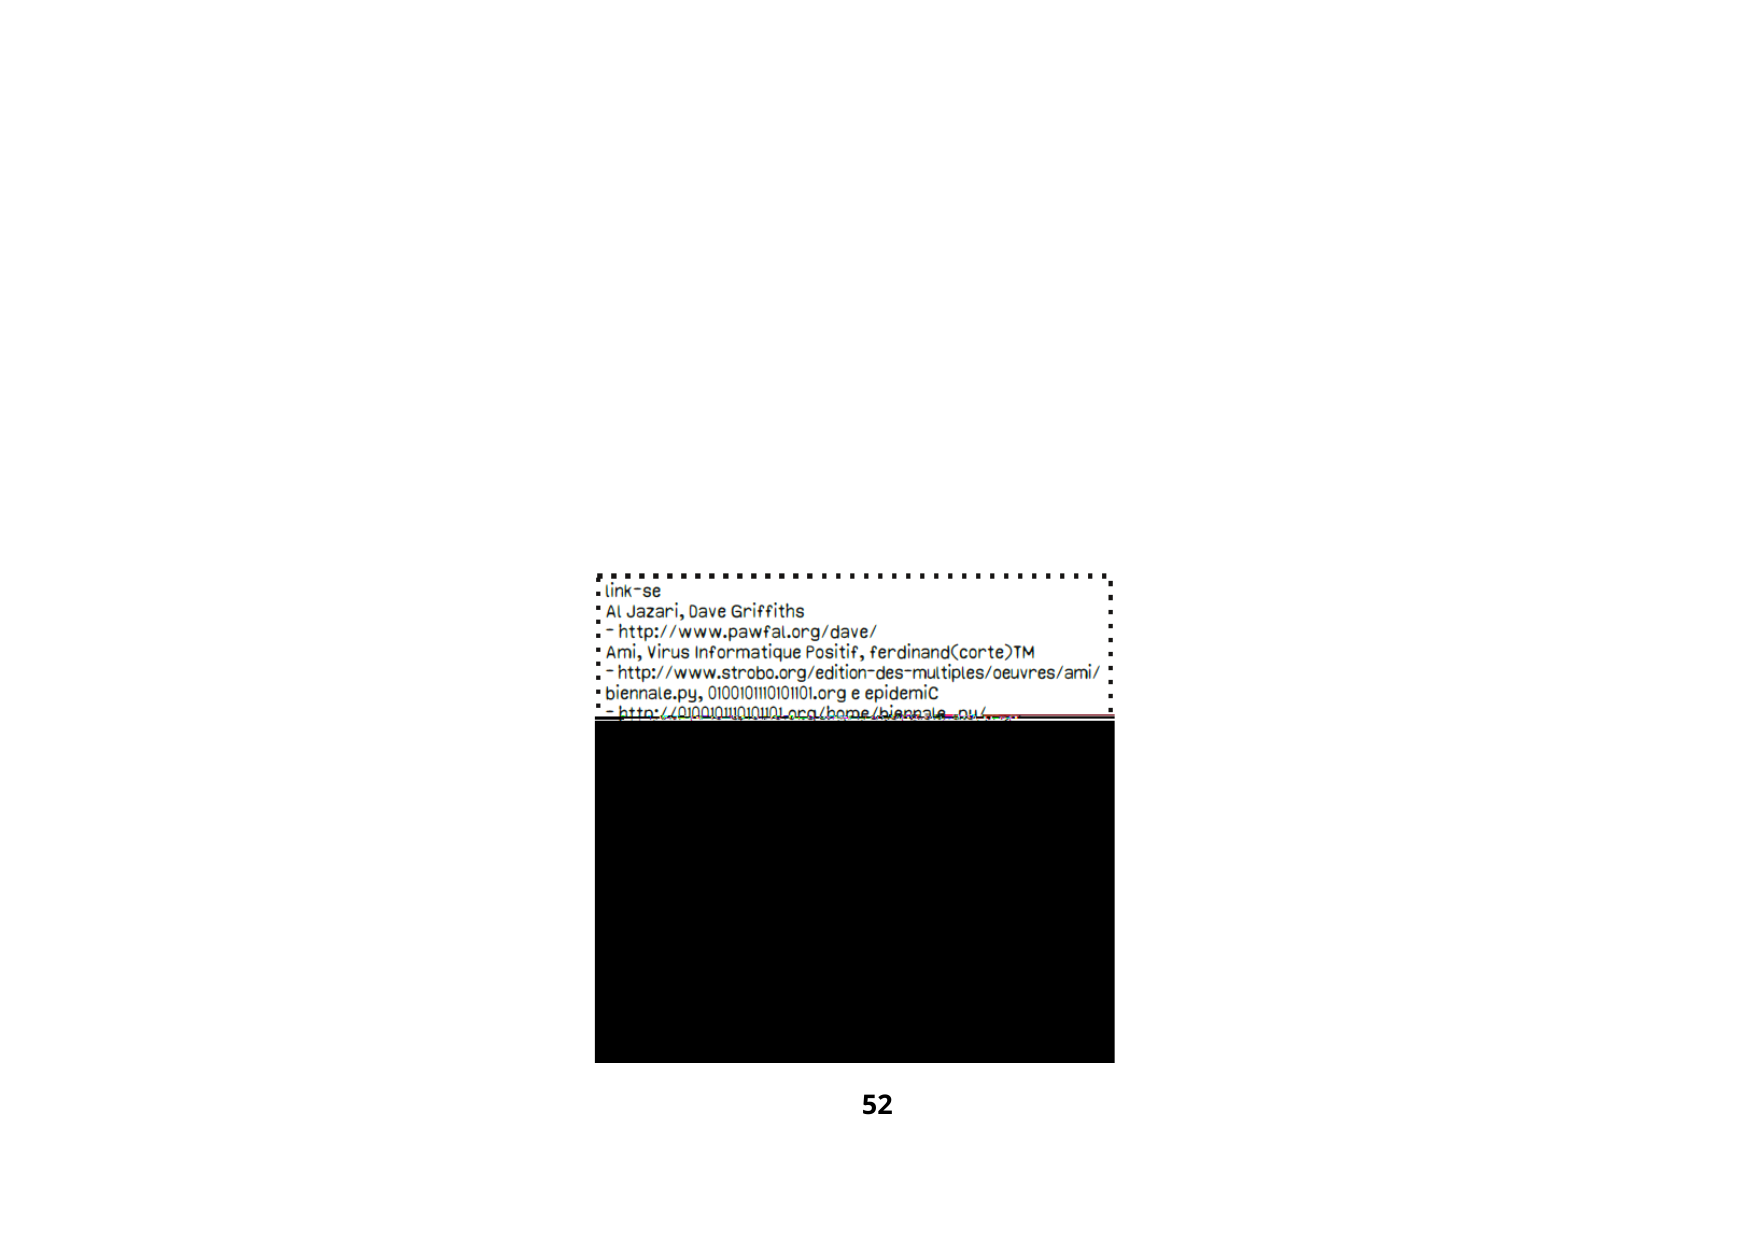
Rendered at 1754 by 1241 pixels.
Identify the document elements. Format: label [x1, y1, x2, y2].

picture [594, 568, 1115, 1063]
